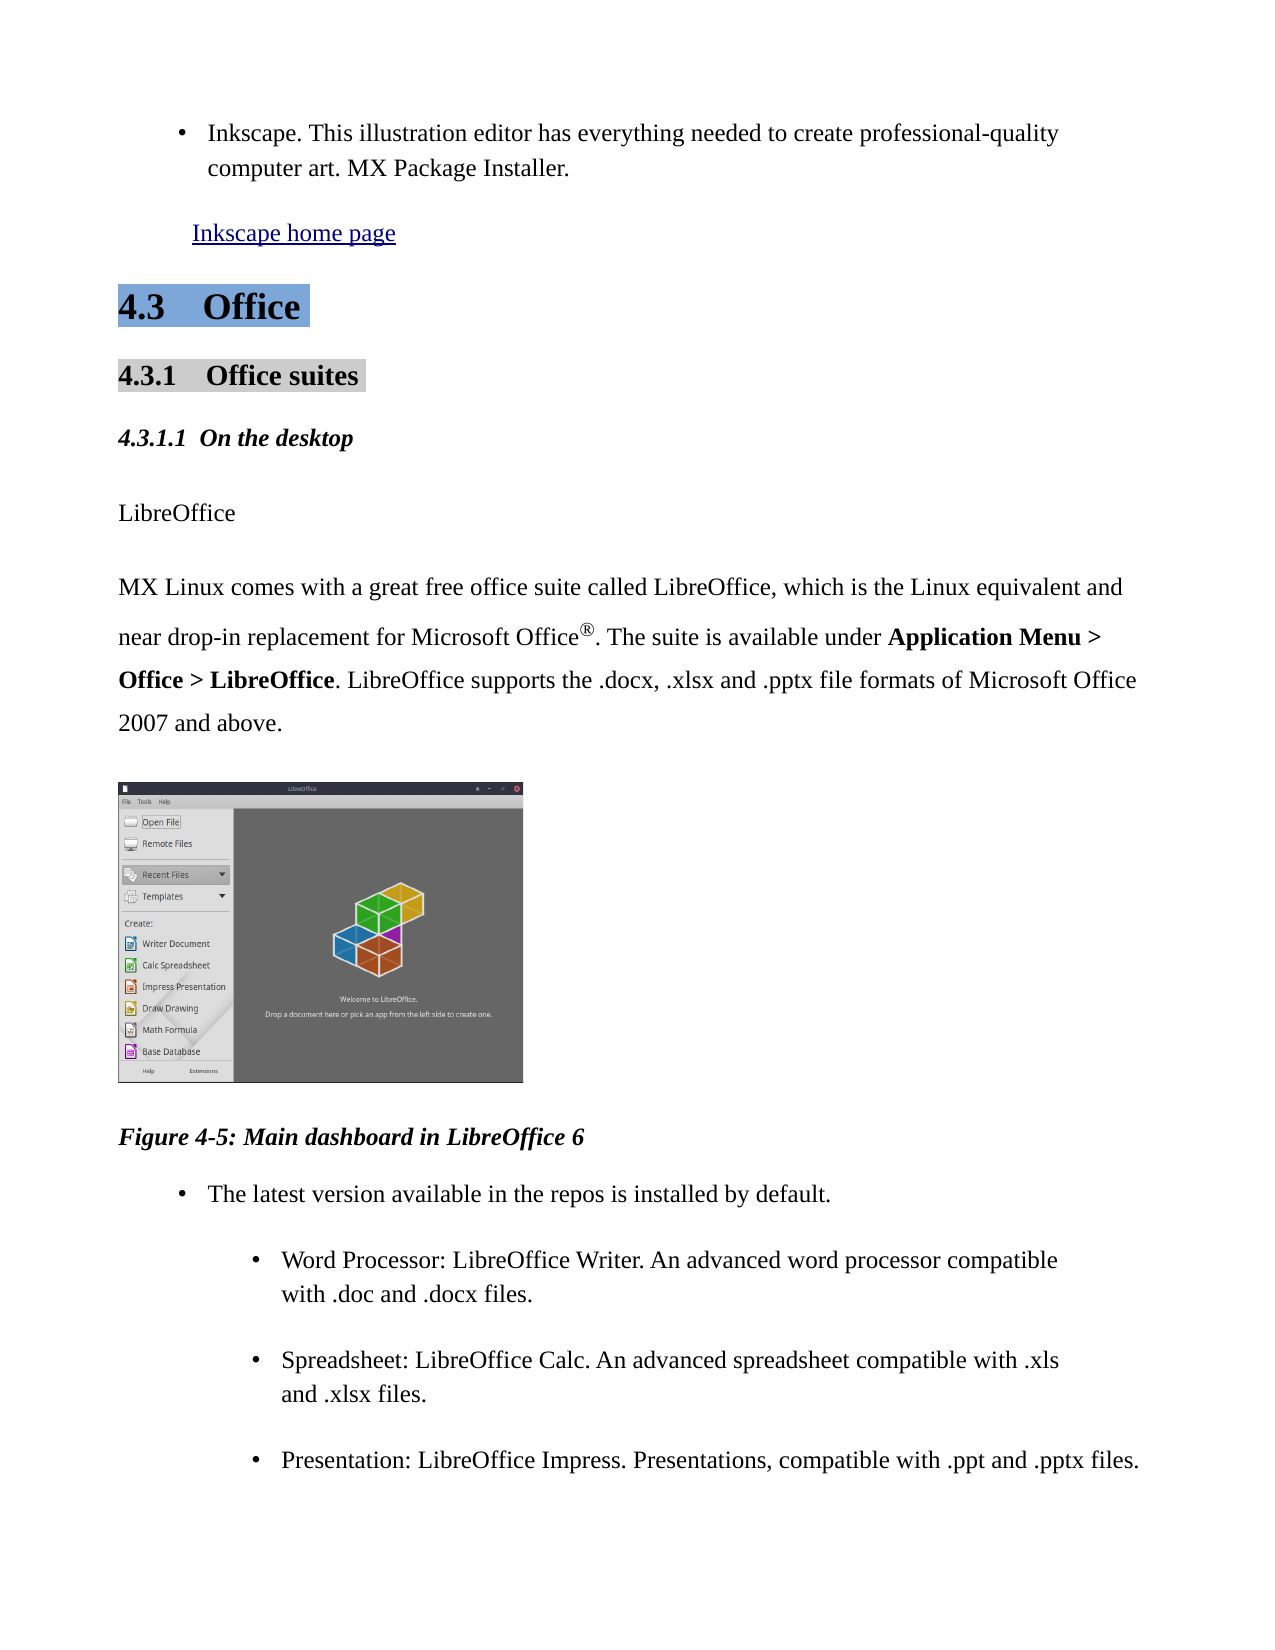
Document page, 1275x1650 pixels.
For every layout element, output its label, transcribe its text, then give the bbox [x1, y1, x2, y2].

picture [118, 782, 524, 1083]
list Inkscape home page [162, 218, 1157, 247]
list Presentation: LibreOffice Impress. Presentations, compatible with .ppt and .pptx files. [252, 1445, 1141, 1474]
text 4.3.1.1 On the desktop [118, 423, 1142, 452]
list Inkscape. This illustration editor has everything needed to create professional-quality computer art. MX Package Installer. [178, 118, 1141, 181]
text LibreOffice [118, 498, 1142, 526]
text Figure 4-5: Main dashboard in LibreOffice 6 [118, 1122, 1157, 1151]
subtitle 4.3.1 Office suites [118, 358, 1157, 392]
text MX Linux comes with a great free office suite called LibreOffice, which is the Linux equivalent and near drop-in replacement for Microsoft Office®. The suite is available under Application Menu > Office > LibreOffice. LibreOffice supports the .docx, .xlsx and .pptx file formats of Microsoft Office 2007 and above. [118, 572, 1142, 737]
list The latest version available in the repos is installed by default. [178, 1179, 1141, 1208]
list Spreadsheet: LibreOffice Calc. An advanced spreadsheet compatible with .xls and .xlsx files. [252, 1345, 1141, 1408]
subtitle 4.3 Office [310, 284, 1157, 327]
list Word Processor: LibreOffice Writer. An advanced word processor compatible with .doc and .docx files. [252, 1245, 1141, 1308]
